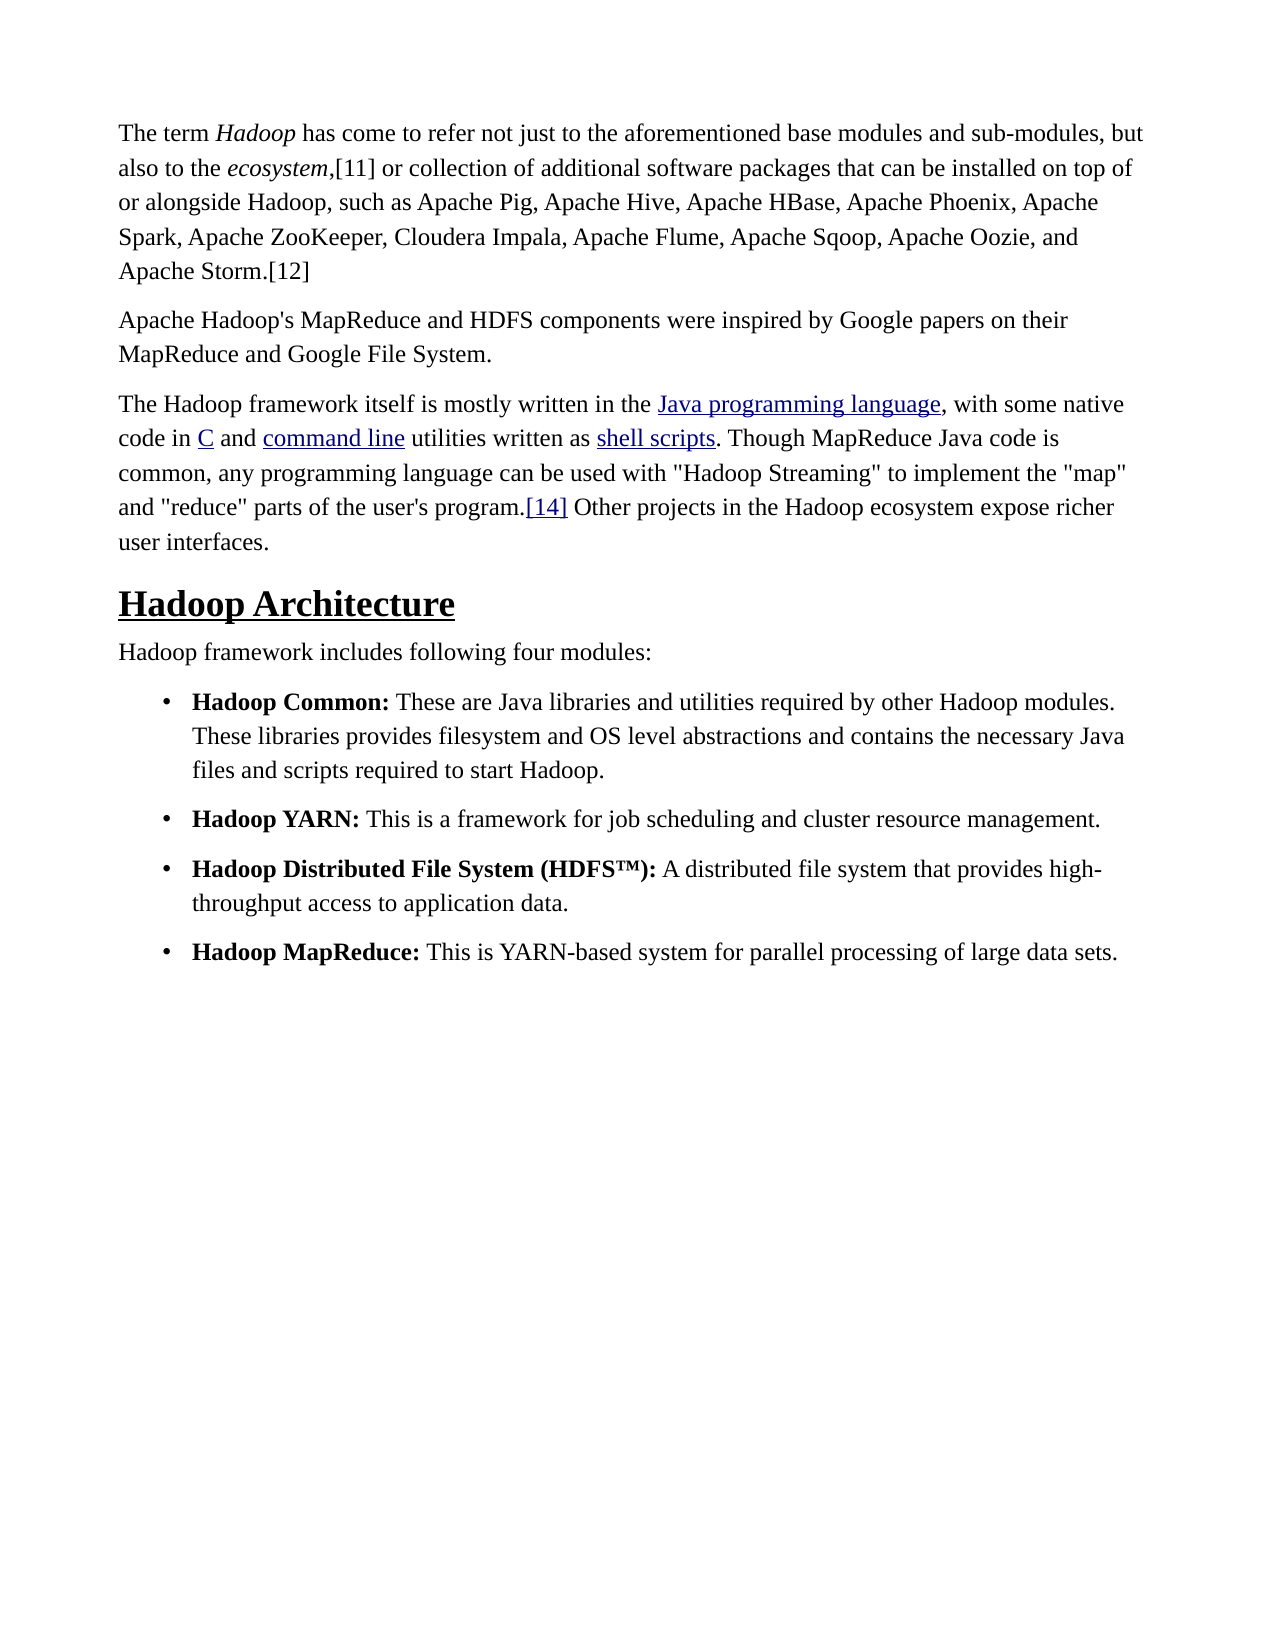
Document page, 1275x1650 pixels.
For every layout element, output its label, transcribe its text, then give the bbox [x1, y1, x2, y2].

text Apache Hadoop's MapReduce and HDFS components were inspired by Google papers on their MapReduce and Google File System. [118, 305, 1157, 368]
list Hadoop MapReduce: This is YARN-based system for parallel processing of large data sets. [162, 937, 1157, 966]
list Hadoop YARN: This is a framework for job scheduling and cluster resource management. [162, 804, 1157, 833]
list Hadoop Distributed File System (HDFS™): A distributed file system that provides high-throughput access to application data. [162, 854, 1157, 917]
text The Hadoop framework itself is mostly written in the Java programming language, with some native code in C and command line utilities written as shell scripts. Though MapReduce Java code is common, any programming language can be used with "Hadoop Streaming" to implement the "map" and "reduce" parts of the user's program.[14] Other projects in the Hadoop ecosystem expose richer user interfaces. [118, 389, 1157, 555]
list Hadoop Common: These are Java libraries and utilities required by other Hadoop modules. These libraries provides filesystem and OS level abstractions and contains the necessary Java files and scripts required to start Hadoop. [162, 687, 1157, 784]
subtitle Hadoop Architecture [118, 582, 1157, 625]
text The term Hadoop has come to refer not just to the aforementioned base modules and sub-modules, but also to the ecosystem,[11] or collection of additional software packages that can be installed on top of or alongside Hadoop, such as Apache Pig, Apache Hive, Apache HBase, Apache Phoenix, Apache Spark, Apache ZooKeeper, Cloudera Impala, Apache Flume, Apache Sqoop, Apache Oozie, and Apache Storm.[12] [118, 118, 1157, 285]
text Hadoop framework includes following four modules: [118, 637, 1157, 666]
